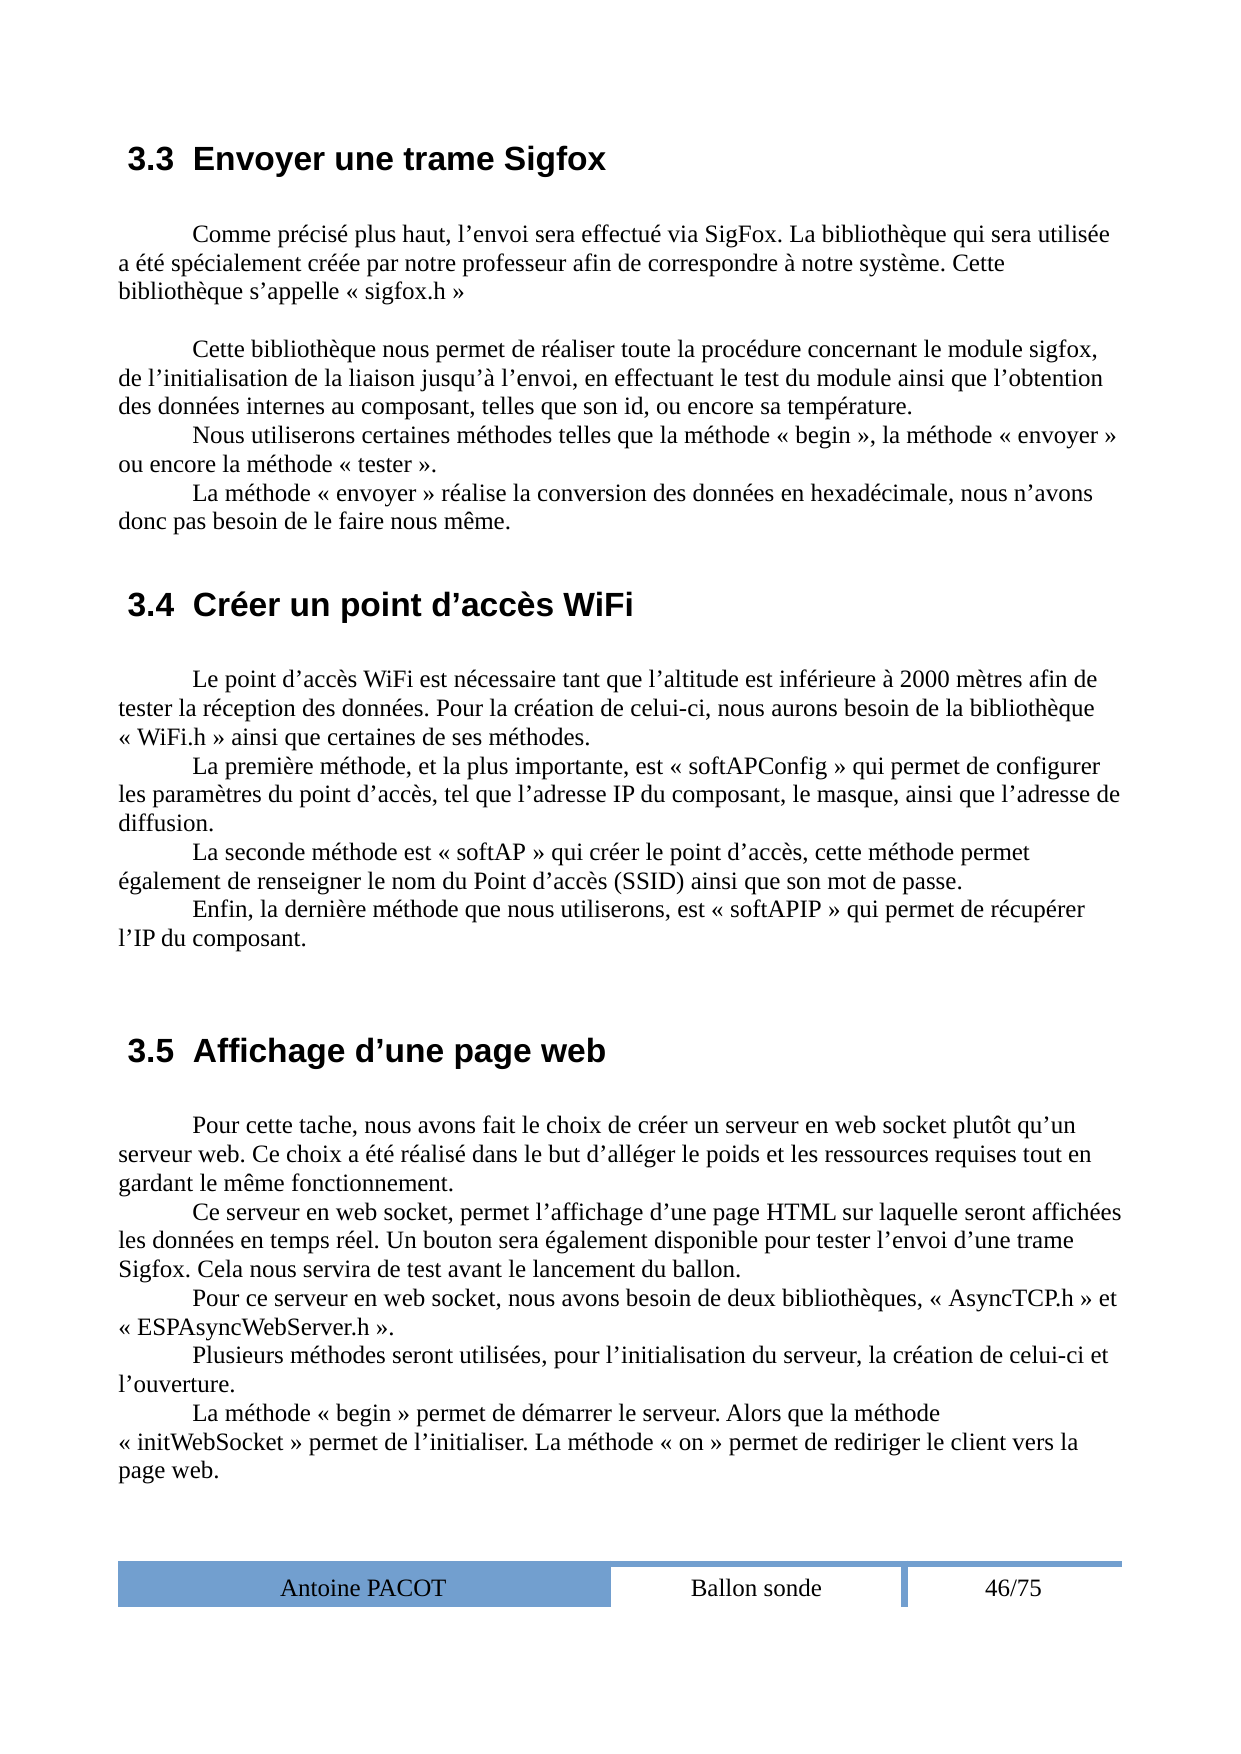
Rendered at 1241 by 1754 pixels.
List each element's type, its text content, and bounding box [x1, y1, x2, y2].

text La première méthode, et la plus importante, est « softAPConfig » qui permet de configurer les paramètres du point d’accès, tel que l’adresse IP du composant, le masque, ainsi que l’adresse de diffusion. [118, 751, 1122, 837]
text Pour cette tache, nous avons fait le choix de créer un serveur en web socket plutôt qu’un serveur web. Ce choix a été réalisé dans le but d’alléger le poids et les ressources requises tout en gardant le même fonctionnement. [118, 1110, 1122, 1197]
text Nous utiliserons certaines méthodes telles que la méthode « begin », la méthode « envoyer » ou encore la méthode « tester ». [118, 420, 1122, 478]
subtitle Affichage d’une page web [118, 1030, 1122, 1069]
text Plusieurs méthodes seront utilisées, pour l’initialisation du serveur, la création de celui-ci et l’ouverture. [118, 1340, 1122, 1398]
text Enfin, la dernière méthode que nous utiliserons, est « softAPIP » qui permet de récupérer l’IP du composant. [118, 894, 1122, 952]
text La méthode « begin » permet de démarrer le serveur. Alors que la méthode « initWebSocket » permet de l’initialiser. La méthode « on » permet de rediriger le client vers la page web. [118, 1398, 1122, 1484]
text Le point d’accès WiFi est nécessaire tant que l’altitude est inférieure à 2000 mètres afin de tester la réception des données. Pour la création de celui-ci, nous aurons besoin de la bibliothèque « WiFi.h » ainsi que certaines de ses méthodes. [118, 664, 1122, 751]
text Ce serveur en web socket, permet l’affichage d’une page HTML sur laquelle seront affichées les données en temps réel. Un bouton sera également disponible pour tester l’envoi d’une trame Sigfox. Cela nous servira de test avant le lancement du ballon. [118, 1197, 1122, 1283]
text La seconde méthode est « softAP » qui créer le point d’accès, cette méthode permet également de renseigner le nom du Point d’accès (SSID) ainsi que son mot de passe. [118, 837, 1122, 894]
text Cette bibliothèque nous permet de réaliser toute la procédure concernant le module sigfox, de l’initialisation de la liaison jusqu’à l’envoi, en effectuant le test du module ainsi que l’obtention des données internes au composant, telles que son id, ou encore sa température. [118, 334, 1122, 420]
subtitle Créer un point d’accès WiFi [118, 585, 1122, 623]
text La méthode « envoyer » réalise la conversion des données en hexadécimale, nous n’avons donc pas besoin de le faire nous même. [118, 478, 1122, 535]
text Pour ce serveur en web socket, nous avons besoin de deux bibliothèques, « AsyncTCP.h » et « ESPAsyncWebServer.h ». [118, 1283, 1122, 1340]
text Comme précisé plus haut, l’envoi sera effectué via SigFox. La bibliothèque qui sera utilisée a été spécialement créée par notre professeur afin de correspondre à notre système. Cette bibliothèque s’appelle « sigfox.h » [118, 219, 1122, 305]
subtitle Envoyer une trame Sigfox [118, 139, 1122, 178]
